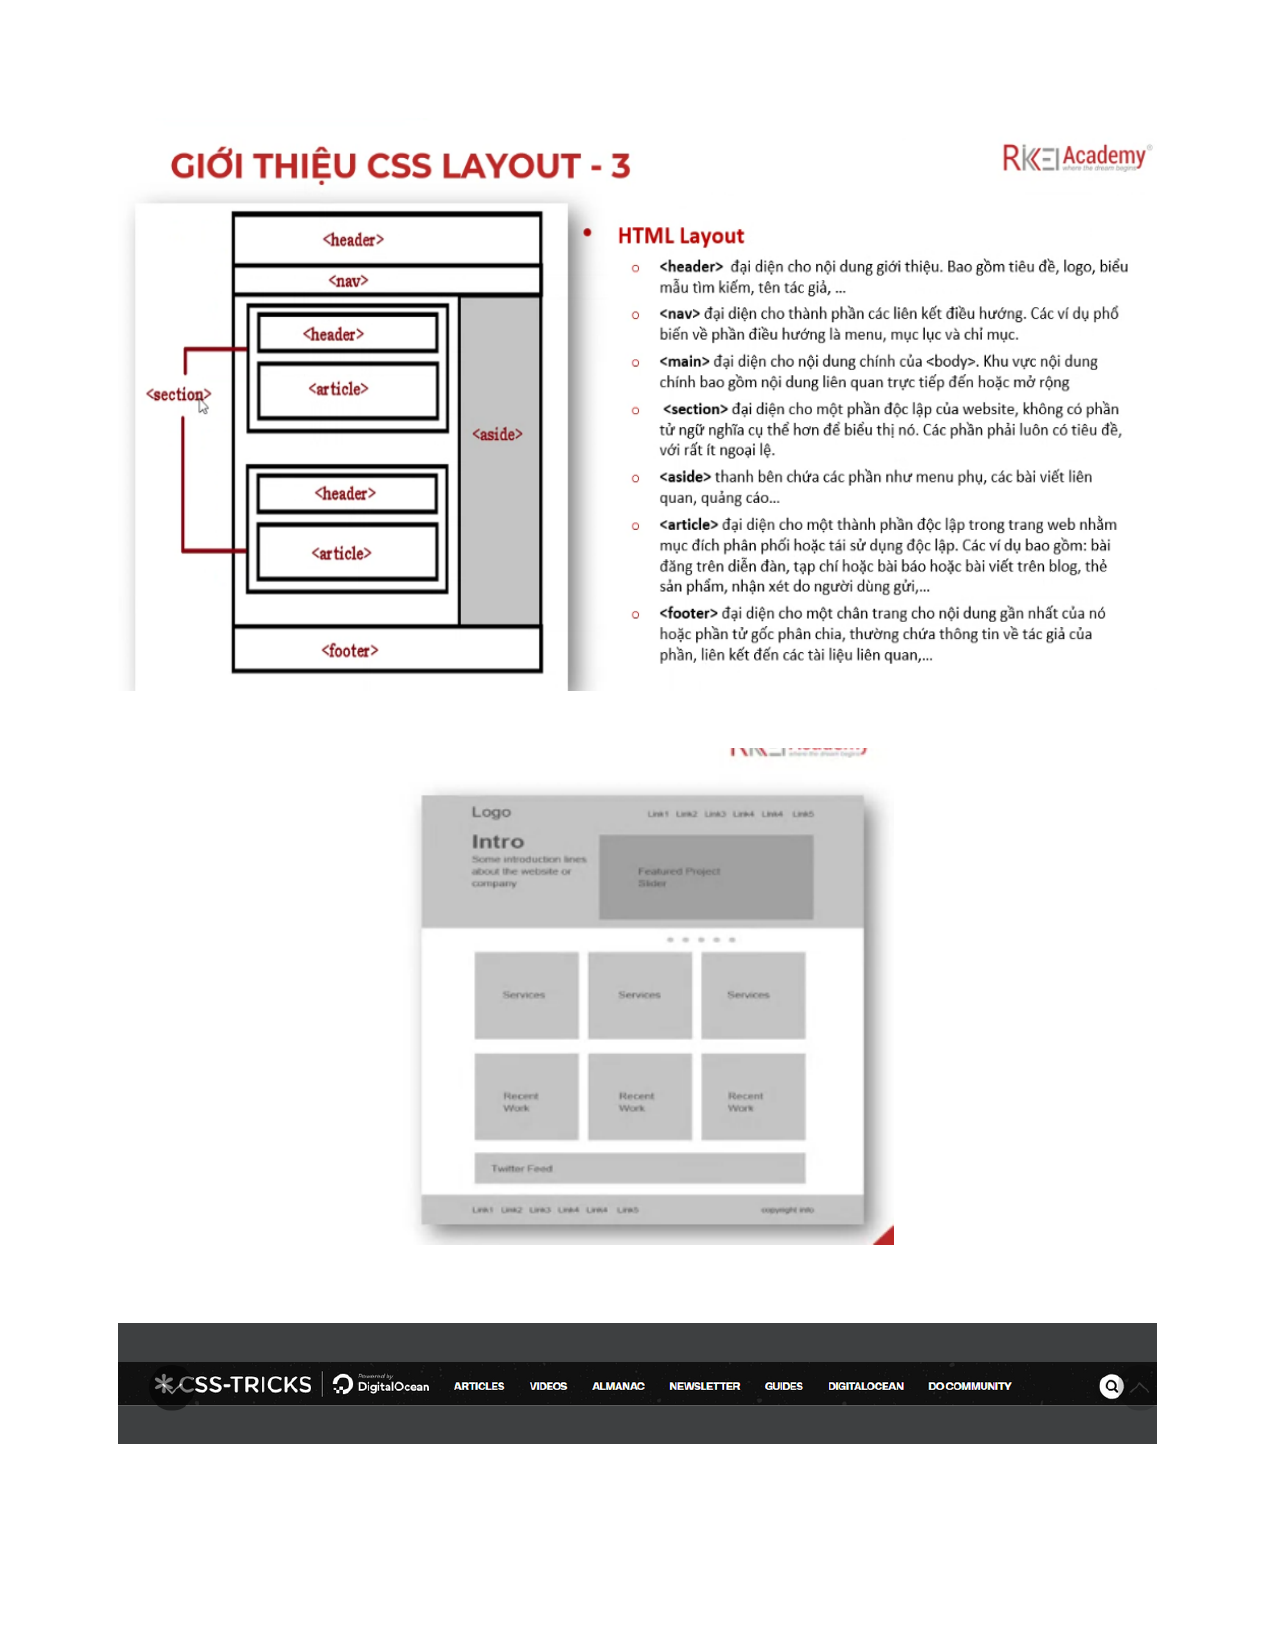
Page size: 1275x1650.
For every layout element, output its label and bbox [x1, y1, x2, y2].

picture [381, 748, 894, 1245]
picture [118, 1323, 1157, 1444]
picture [118, 118, 1157, 691]
